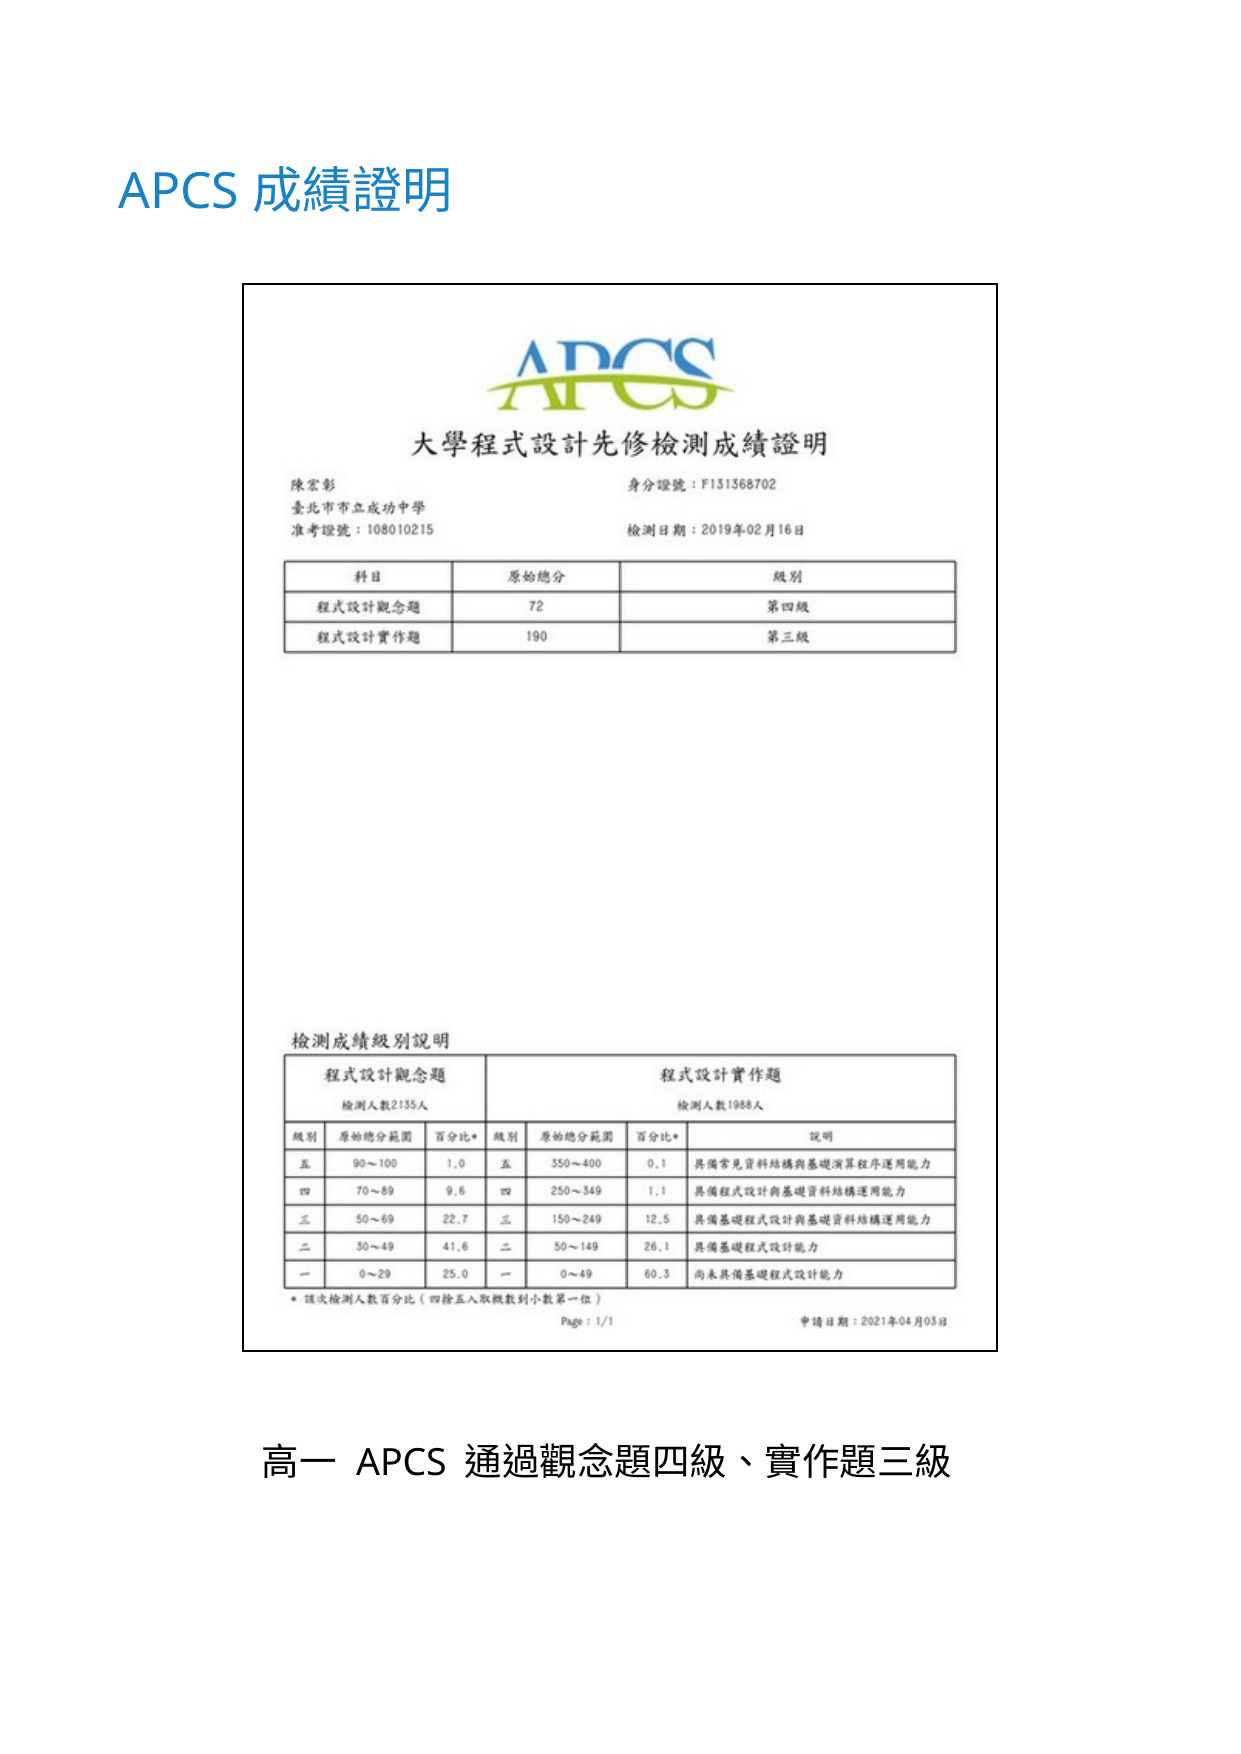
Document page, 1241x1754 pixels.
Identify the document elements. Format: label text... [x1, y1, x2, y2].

subtitle APCS 成績證明 [118, 151, 1122, 223]
picture [247, 287, 993, 1347]
